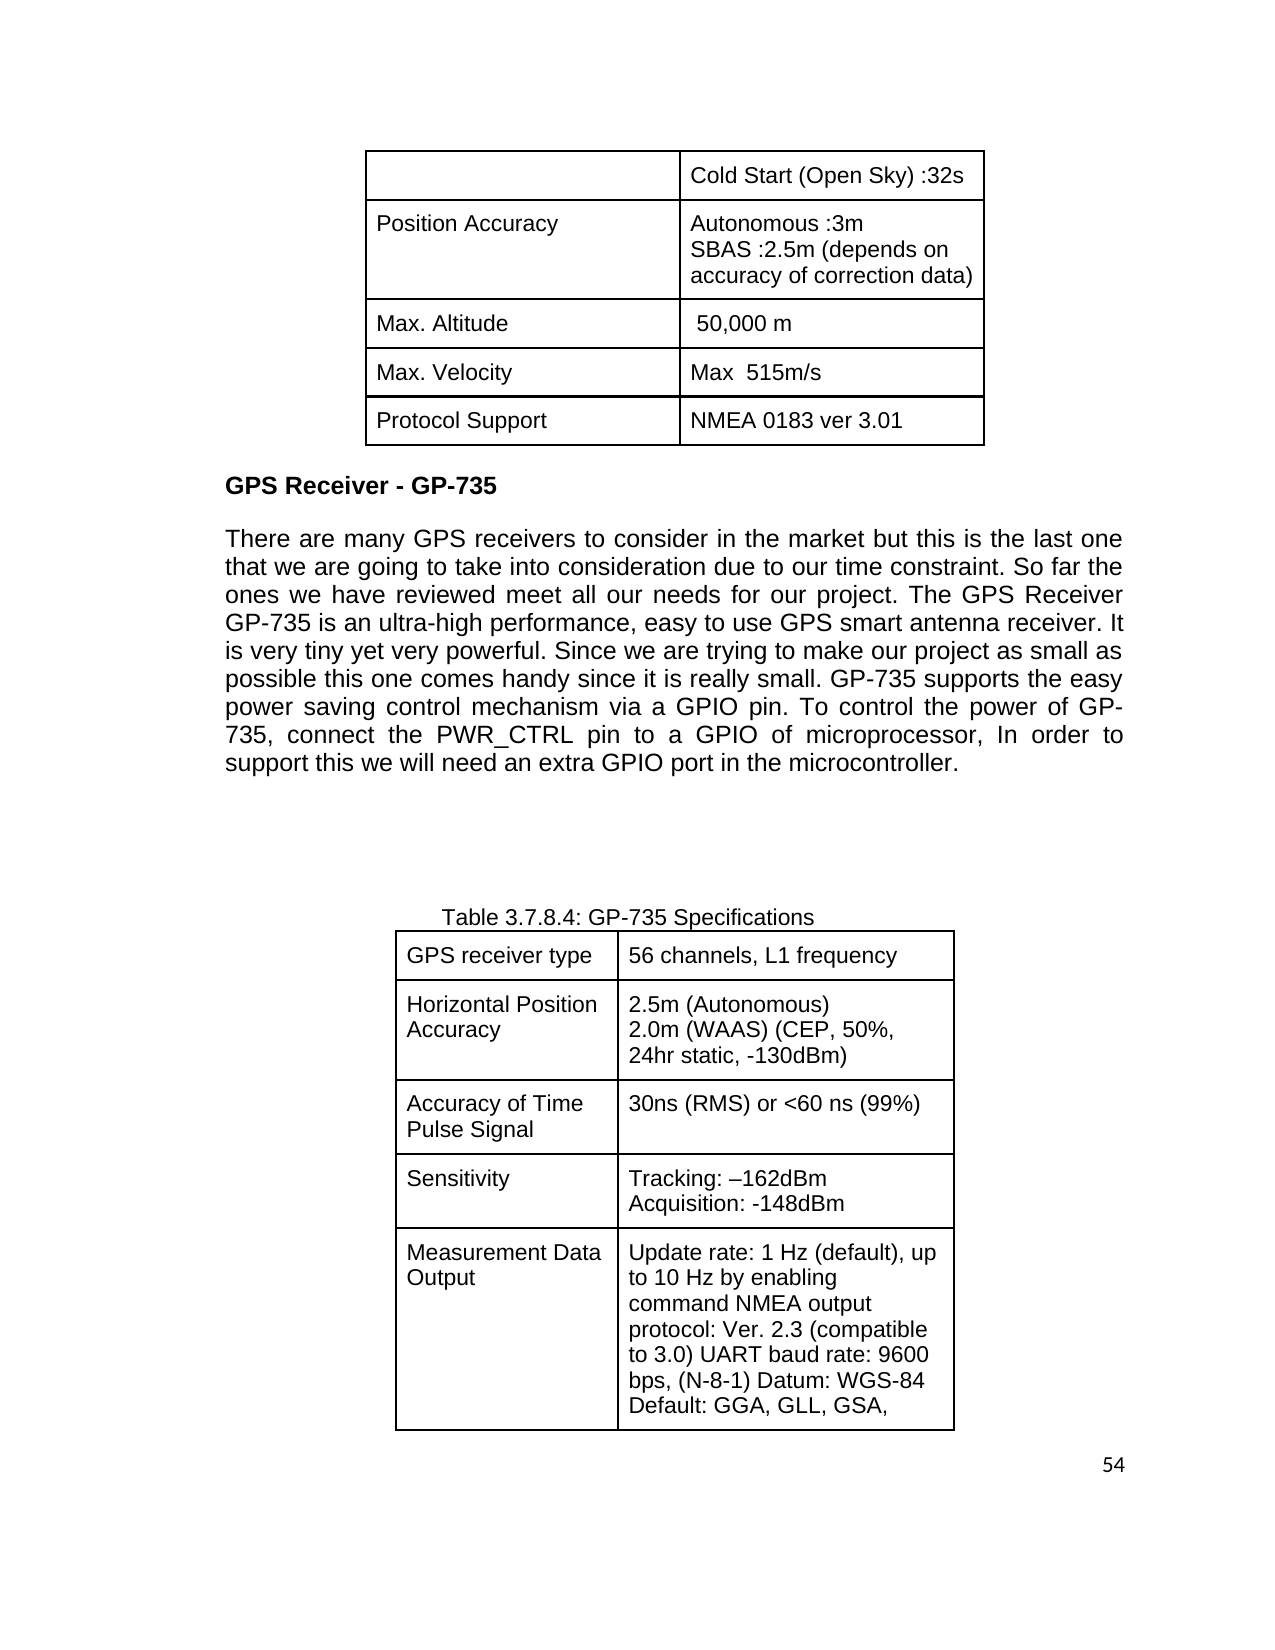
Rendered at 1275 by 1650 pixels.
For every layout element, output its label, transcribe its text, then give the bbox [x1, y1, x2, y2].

table_cell Tracking: –162dBm Acquisition: -148dBm [619, 1155, 953, 1227]
table_cell Cold Start (Open Sky) :32s [681, 152, 983, 198]
table_cell Protocol Support [367, 398, 679, 444]
text GPS Receiver - GP-735 [225, 472, 1125, 499]
table_cell [367, 152, 679, 198]
table_cell Accuracy of Time Pulse Signal [397, 1081, 617, 1153]
table_cell 2.5m (Autonomous) 2.0m (WAAS) (CEP, 50%, 24hr static, -130dBm) [619, 981, 953, 1078]
table_cell 50,000 m [681, 300, 983, 347]
text Table 3.7.8.4: GP-735 Specifications [225, 904, 1125, 930]
table_header GPS receiver type [397, 932, 617, 979]
text There are many GPS receivers to consider in the market but this is the last one that we are going to take into consideration due to our time constraint. So far the ones we have reviewed meet all our needs for our project. The GPS Receiver GP-735 is an ultra-high performance, easy to use GPS smart antenna receiver. It is very tiny yet very powerful. Since we are trying to make our project as small as possible this one comes handy since it is really small. GP-735 supports the easy power saving control mechanism via a GPIO pin. To control the power of GP-735, connect the PWR_CTRL pin to a GPIO of microprocessor, In order to support this we will need an extra GPIO port in the microcontroller. [225, 525, 1125, 776]
table_cell Max. Velocity [367, 349, 679, 395]
table_header 56 channels, L1 frequency [619, 932, 953, 979]
table_cell Measurement Data Output [397, 1229, 617, 1429]
table_cell Horizontal Position Accuracy [397, 981, 617, 1078]
table_cell 30ns (RMS) or <60 ns (99%) [619, 1081, 953, 1153]
table_cell Max. Altitude [367, 300, 679, 347]
table_cell Update rate: 1 Hz (default), up to 10 Hz by enabling command NMEA output protocol: Ver. 2.3 (compatible to 3.0) UART baud rate: 9600 bps, (N-8-1) Datum: WGS-84 Default: GGA, GLL, GSA, [619, 1229, 953, 1429]
table_cell Max 515m/s [681, 349, 983, 395]
table_cell Autonomous :3m SBAS :2.5m (depends on accuracy of correction data) [681, 201, 983, 298]
table_cell Position Accuracy [367, 201, 679, 298]
table_cell NMEA 0183 ver 3.01 [681, 398, 983, 444]
table_cell Sensitivity [397, 1155, 617, 1227]
